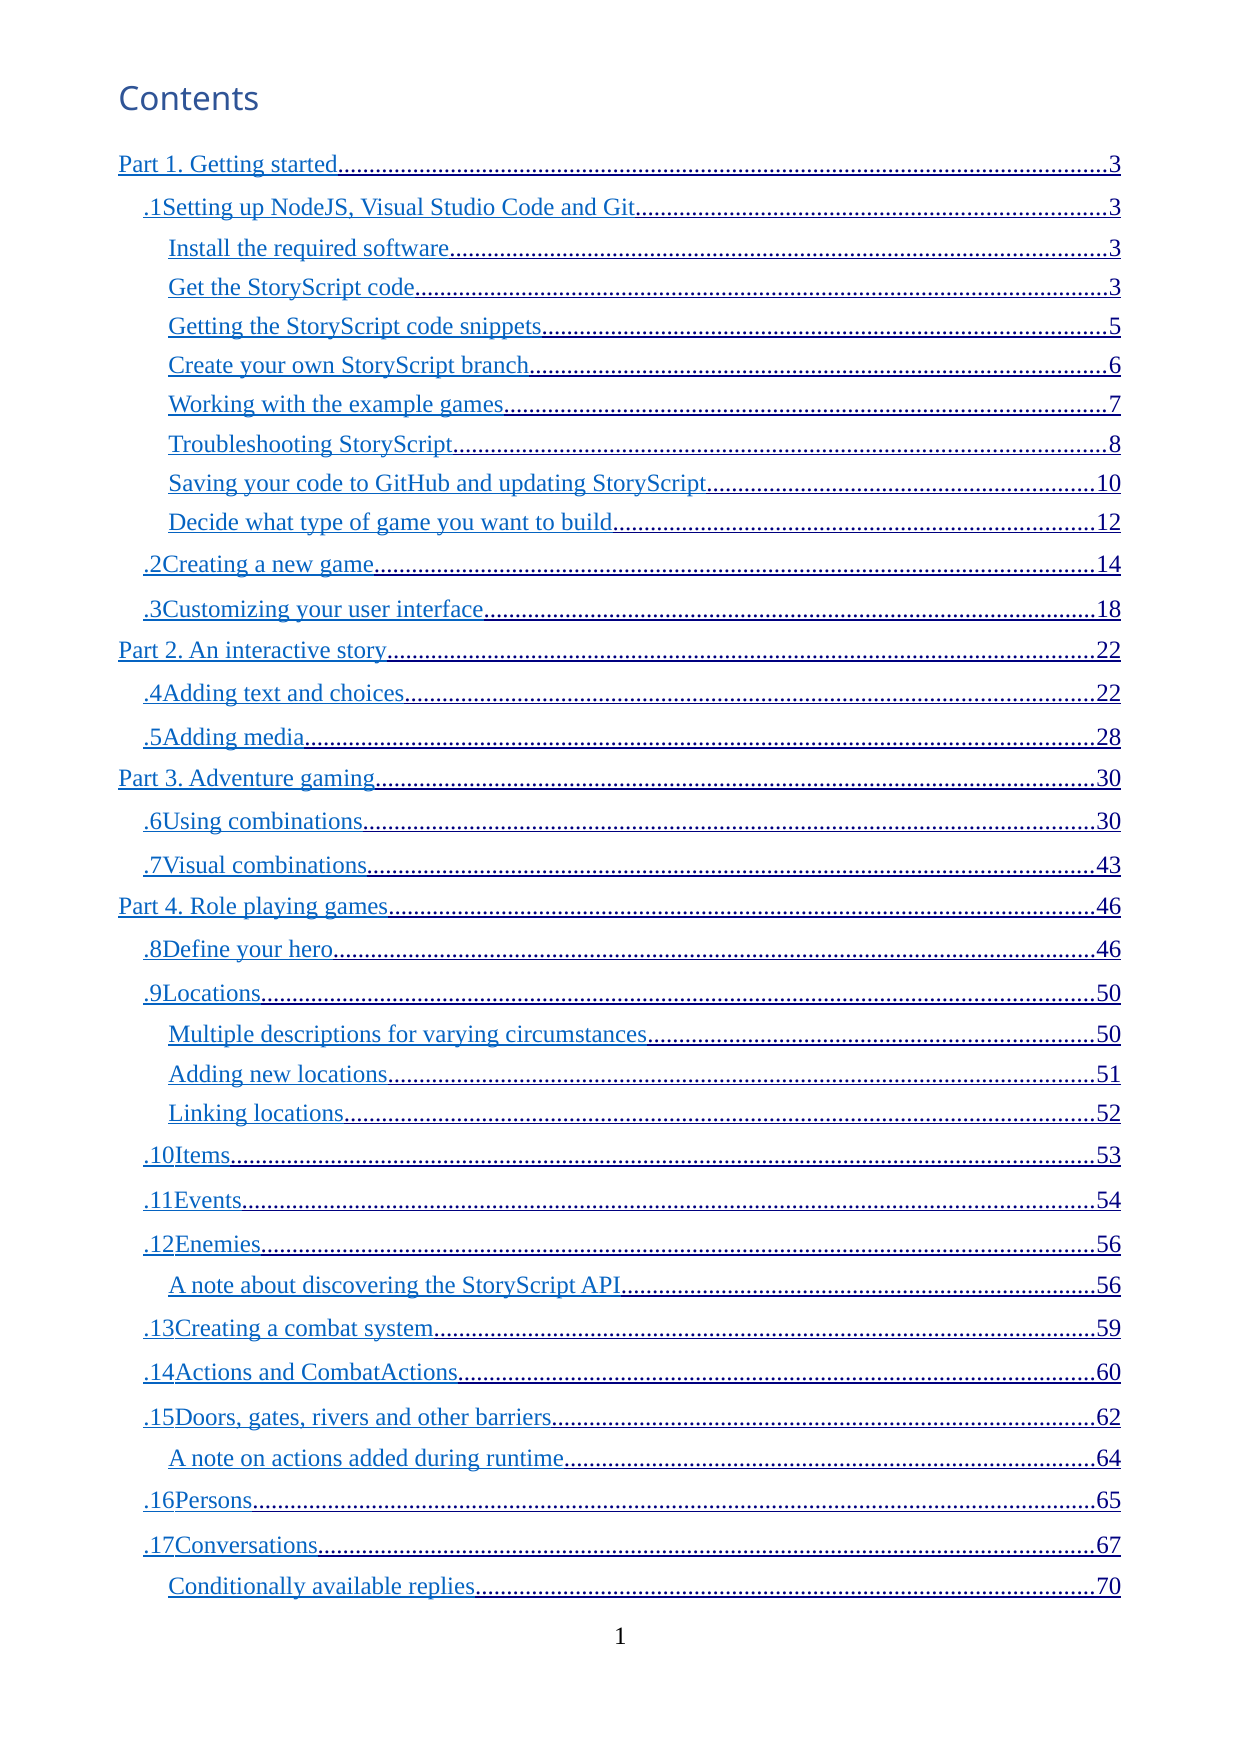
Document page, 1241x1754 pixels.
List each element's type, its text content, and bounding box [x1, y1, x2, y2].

text .13 Creating a combat system 59 [143, 1309, 1122, 1344]
text Working with the example games 7 [168, 389, 1122, 418]
text Part 1. Getting started 3 [118, 149, 1122, 178]
text .3 Customizing your user interface 18 [143, 591, 1122, 625]
text Create your own StoryScript branch 6 [168, 350, 1122, 379]
text .9 Locations 50 [143, 975, 1122, 1009]
text .4 Adding text and choices 22 [143, 674, 1122, 708]
text .7 Visual combinations 43 [143, 847, 1122, 881]
text .15 Doors, gates, rivers and other barriers 62 [143, 1398, 1122, 1433]
text Part 3. Adventure gaming 30 [118, 763, 1122, 792]
text Getting the StoryScript code snippets 5 [168, 311, 1122, 340]
text .11 Events 54 [143, 1181, 1122, 1216]
text .1 Setting up NodeJS, Visual Studio Code and Git 3 [143, 188, 1122, 222]
text Adding new locations 51 [168, 1059, 1122, 1087]
text .8 Define your hero 46 [143, 931, 1122, 964]
text .17 Conversations 67 [143, 1527, 1122, 1561]
text .14 Actions and CombatActions 60 [143, 1354, 1122, 1388]
text A note about discovering the StoryScript API 56 [168, 1270, 1122, 1299]
text Conditionally available replies 70 [168, 1571, 1122, 1600]
text Install the required software 3 [168, 233, 1122, 262]
text Multiple descriptions for varying circumstances 50 [168, 1019, 1122, 1048]
text Get the StoryScript code 3 [168, 272, 1122, 301]
text Decide what type of game you want to build 12 [168, 507, 1122, 536]
text .16 Persons 65 [143, 1482, 1122, 1516]
text .10 Items 53 [143, 1137, 1122, 1171]
text Saving your code to GitHub and updating StoryScript 10 [168, 468, 1122, 497]
text Troubleshooting StoryScript 8 [168, 429, 1122, 457]
text .6 Using combinations 30 [143, 802, 1122, 836]
text Part 2. An interactive story 22 [118, 635, 1122, 664]
subtitle Contents [118, 75, 1122, 120]
text Part 4. Role playing games 46 [118, 891, 1122, 920]
text Linking locations 52 [168, 1098, 1122, 1127]
text A note on actions added during runtime 64 [168, 1443, 1122, 1472]
text .12 Enemies 56 [143, 1226, 1122, 1260]
text .2 Creating a new game 14 [143, 546, 1122, 580]
text .5 Adding media 28 [143, 719, 1122, 753]
